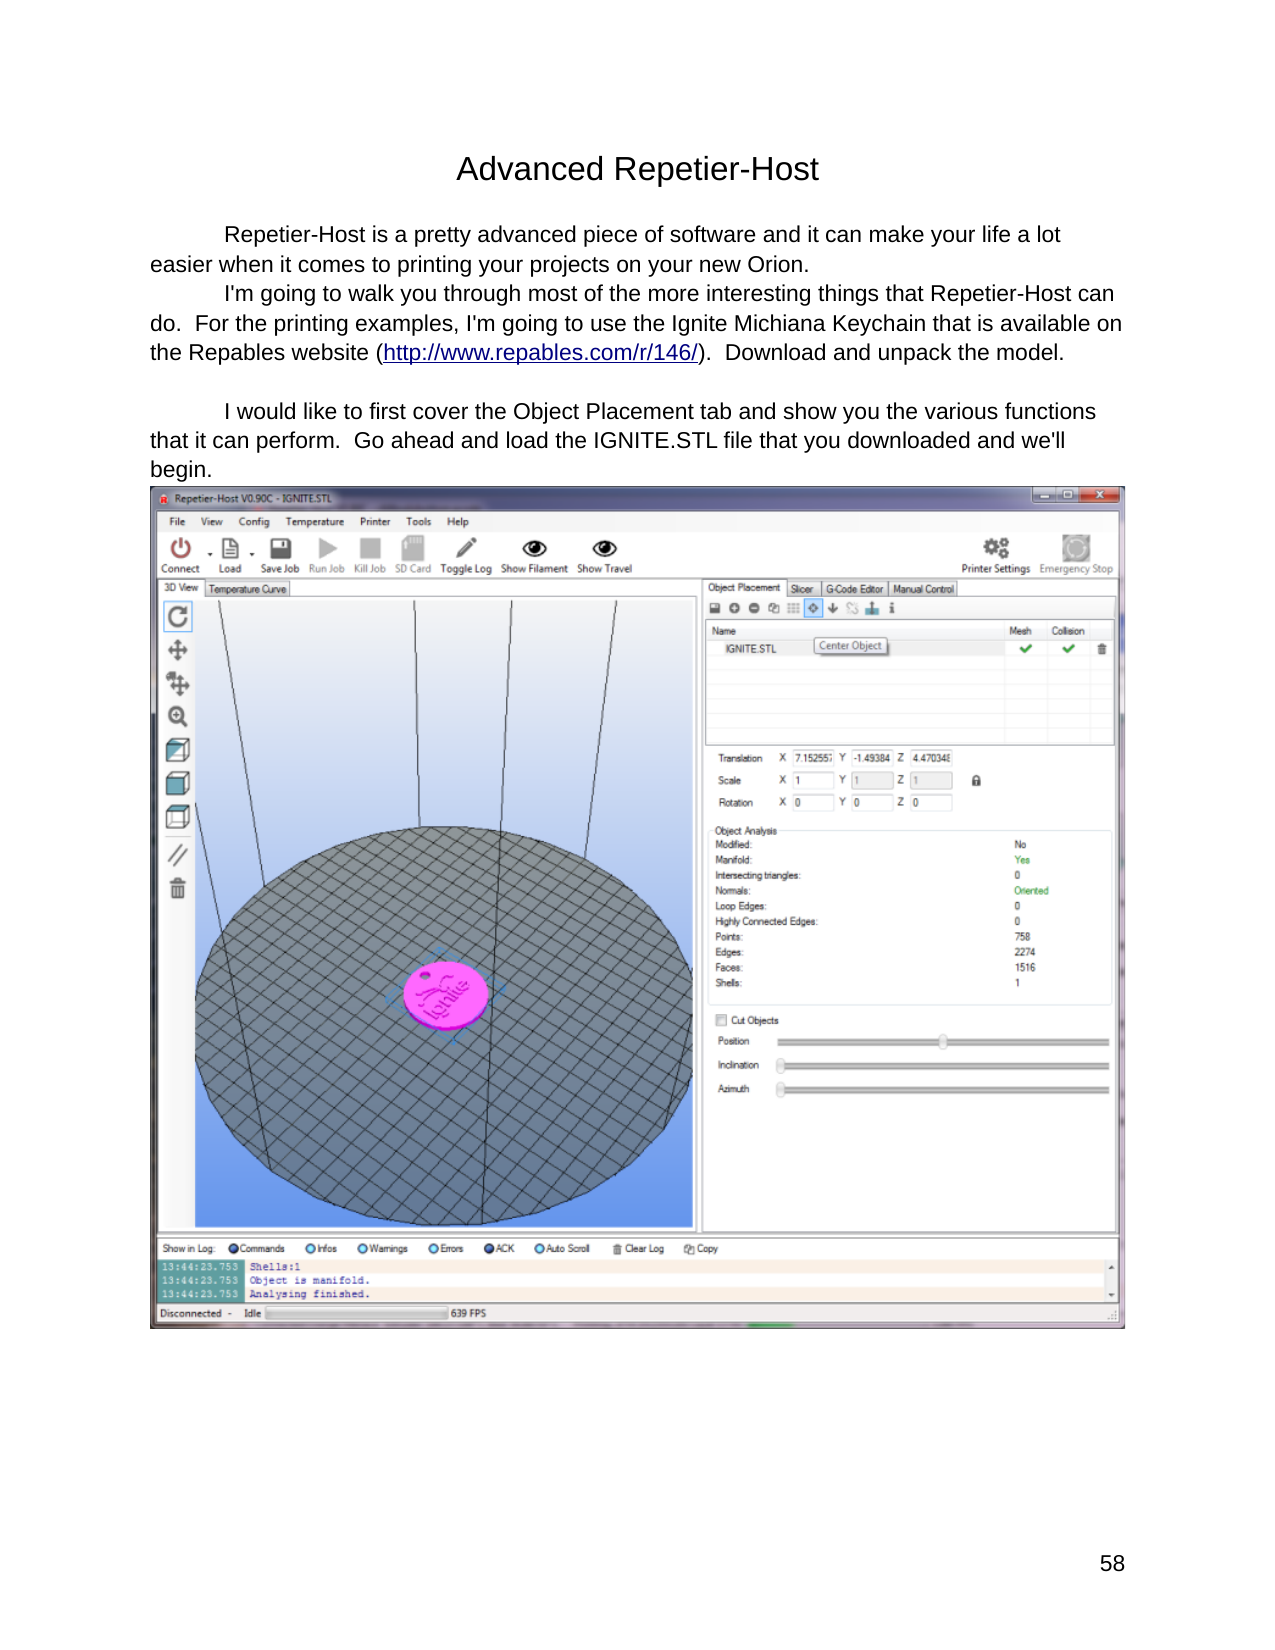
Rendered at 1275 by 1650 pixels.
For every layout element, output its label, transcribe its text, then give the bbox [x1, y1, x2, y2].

text I would like to first cover the Object Placement tab and show you the various functions that it can perform. Go ahead and load the IGNITE.STL file that you downloaded and we'll begin. [150, 398, 1125, 483]
subtitle Advanced Repetier-Host [150, 150, 1125, 187]
picture [150, 486, 1125, 1329]
text Repetier-Host is a pretty advanced piece of software and it can make your life a lot easier when it comes to printing your projects on your new Orion. [150, 222, 1125, 277]
text I'm going to walk you through most of the more interesting things that Repetier-Host can do. For the printing examples, I'm going to use the Ignite Michiana Keychain that is available on the Repables website (http://www.repables.com/r/146/). Download and unpack the model. [150, 281, 1125, 365]
